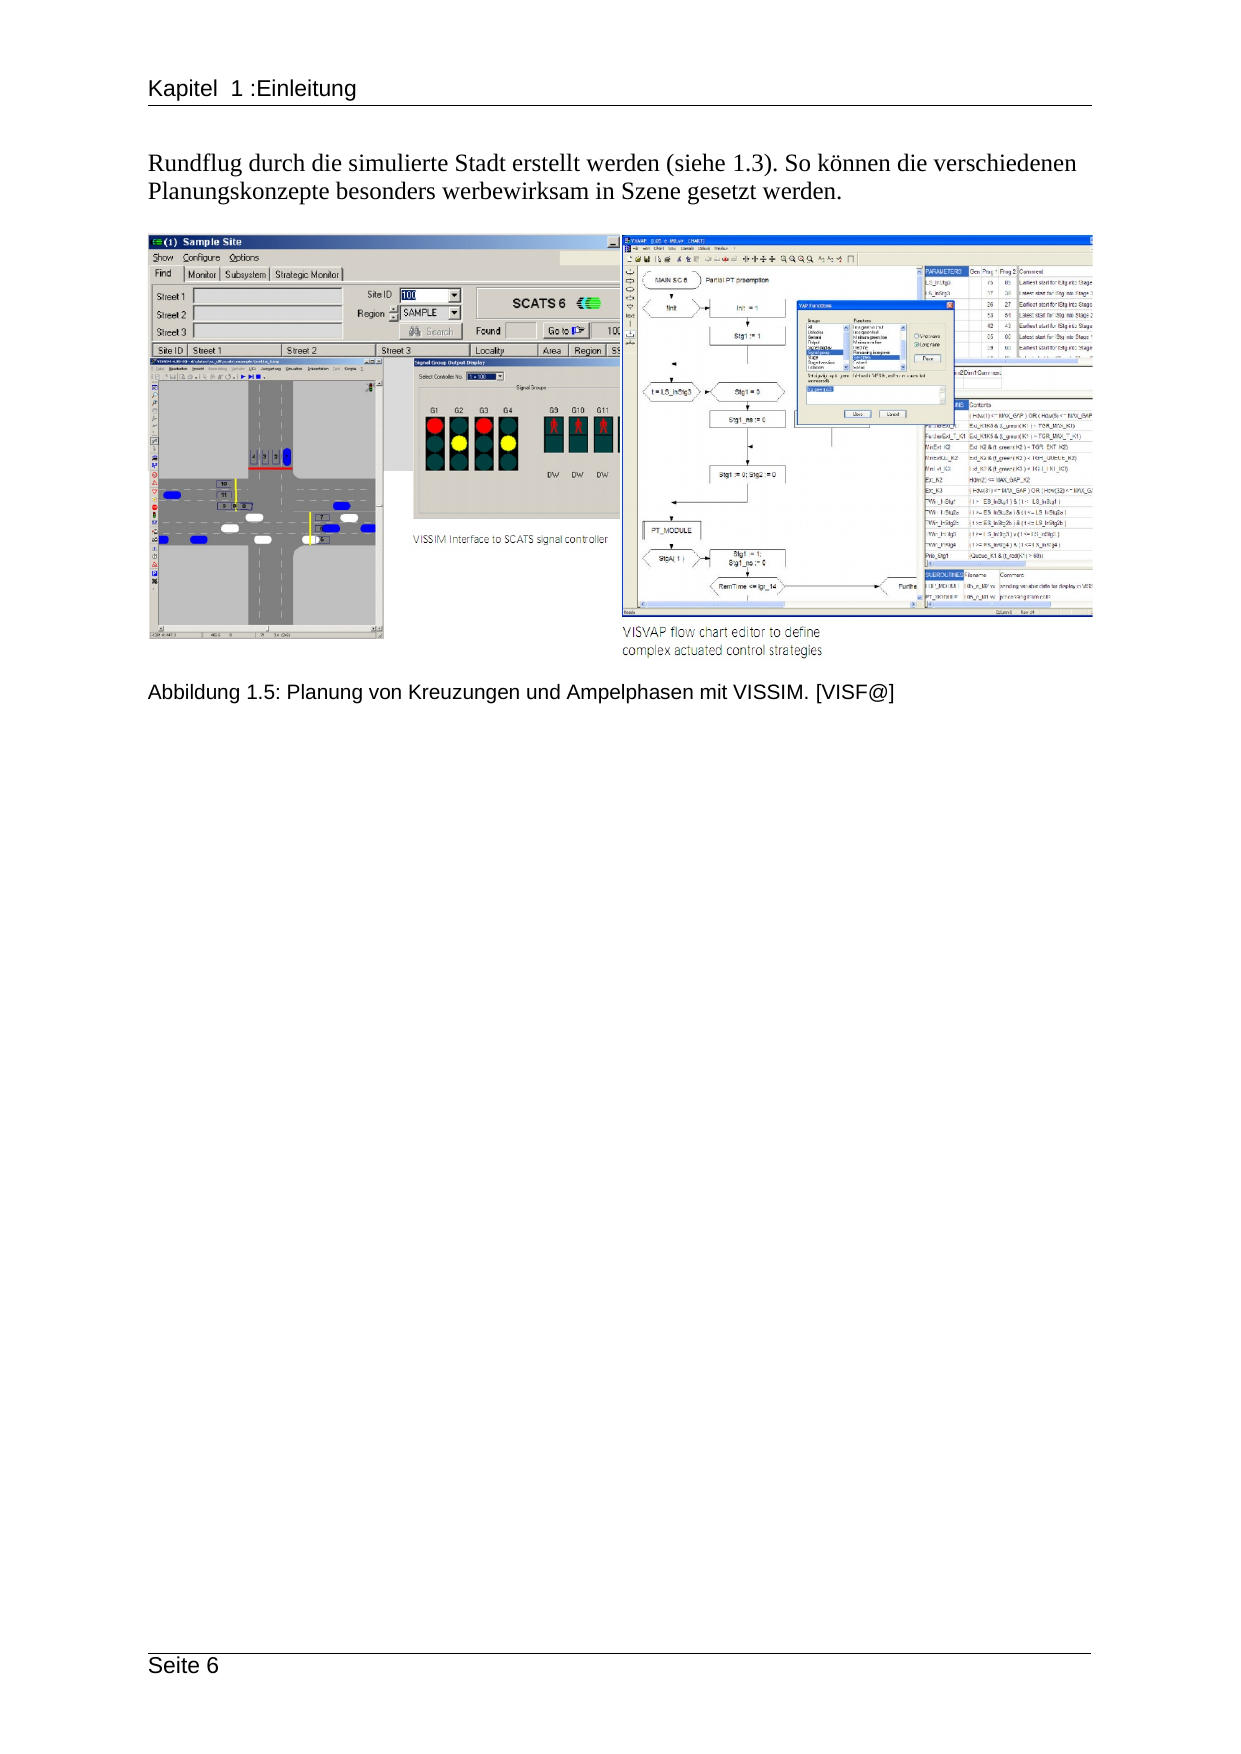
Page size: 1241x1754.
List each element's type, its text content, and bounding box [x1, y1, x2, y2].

picture [147, 233, 1093, 660]
text Auch zur Planung und Visualisierung gibt es umfangreiche Möglichkeiten. Die grobe Planung des Verkehrsnetzes kann so z.B. direkt aus Luftbilden (siehe Abbildung 1.4) geschehen. Dabei können auch individuelle Kreuzungen mit komplexen Schaltlogiken (Abbildung 1.5) im Simulationspaket erstellt werden. Aus diesen Verkehrsnetzmodellen und der folgenden Simulation kann später dann, zur besseren Darstellung und für Werbezwecke, sogar auch noch ein animierter 3D Rundflug durch die simulierte Stadt erstellt werden (siehe Abbildung 1.3). So können die verschiedenen Planungskonzepte besonders werbewirksam in Szene gesetzt werden. [148, 148, 1092, 205]
table_header [148, 639, 620, 667]
table_header [620, 660, 1092, 667]
text Abbildung 1.5: Planung von Kreuzungen und Ampelphasen mit VISSIM. [VISF@] [148, 679, 1092, 703]
